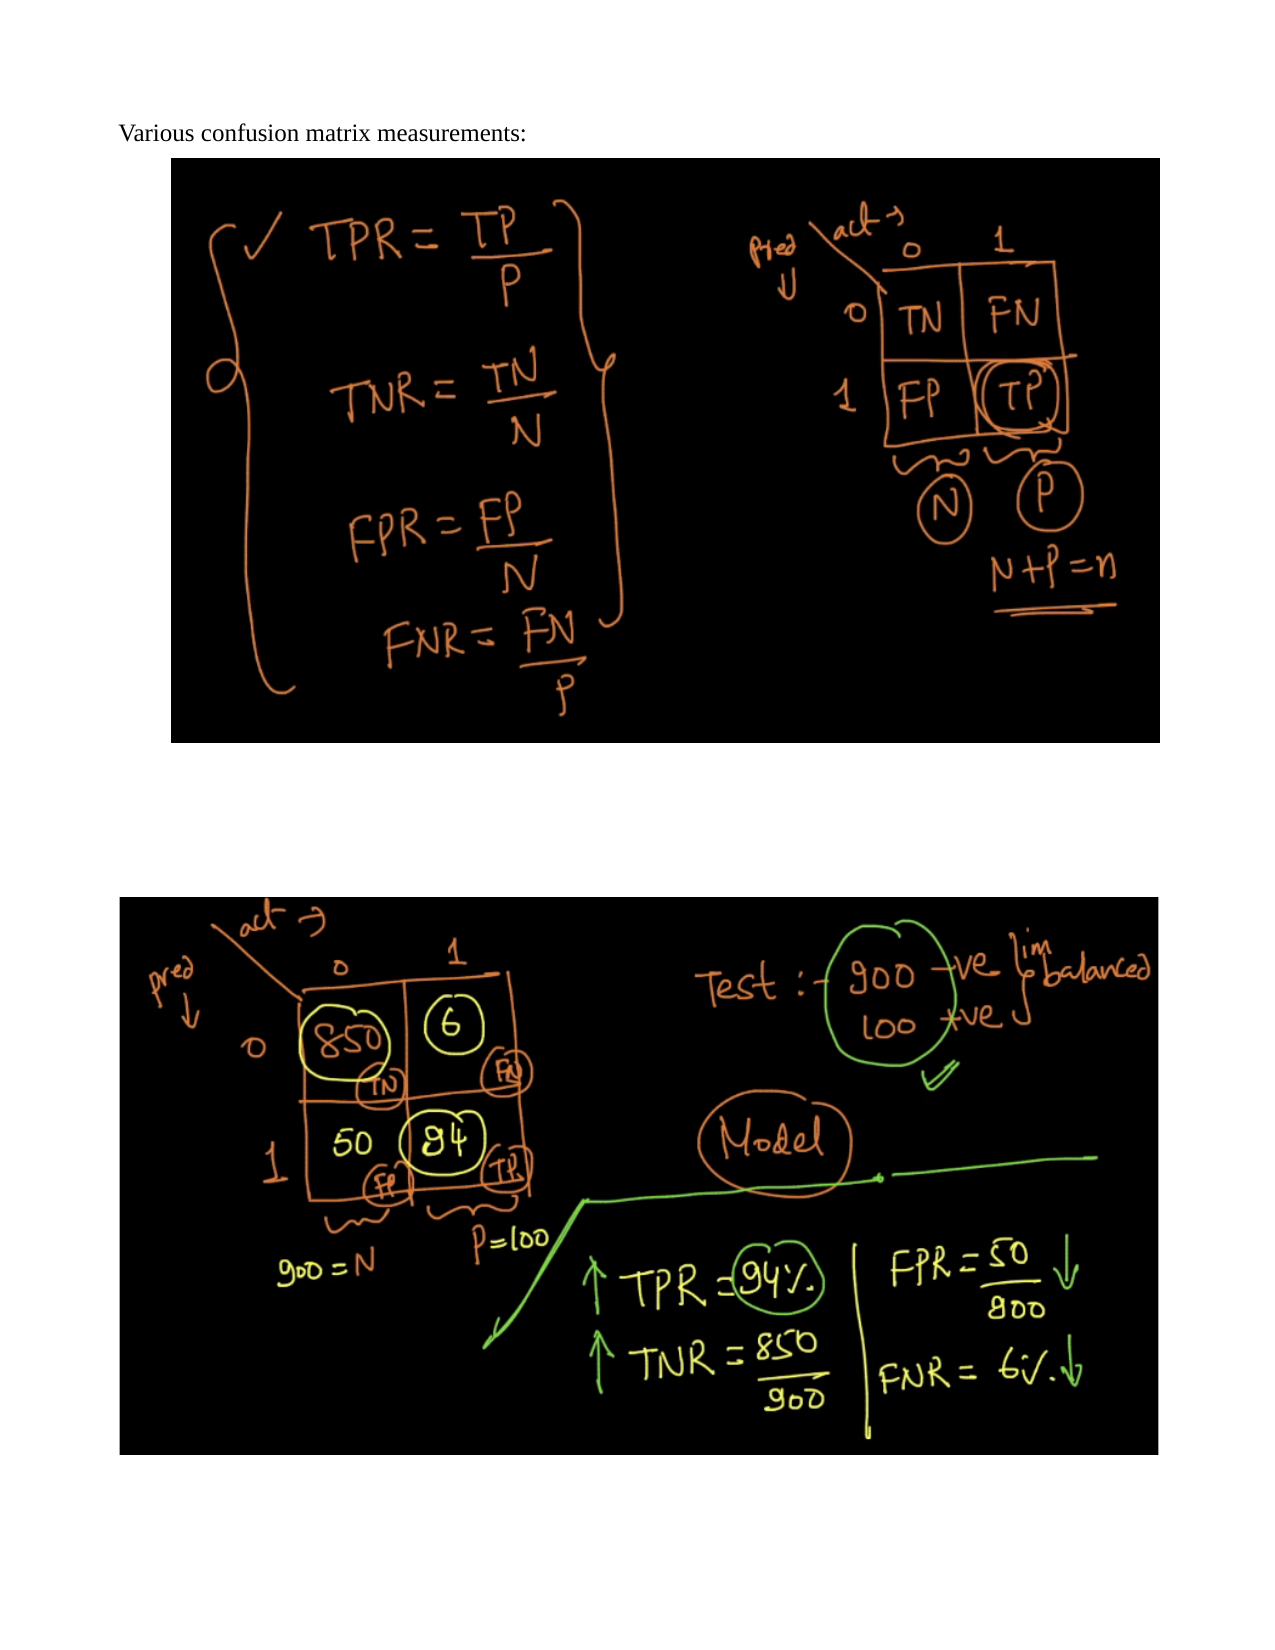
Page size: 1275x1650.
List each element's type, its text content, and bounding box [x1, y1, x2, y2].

picture [119, 897, 1159, 1455]
picture [171, 158, 1160, 743]
text Various confusion matrix measurements: [118, 118, 1157, 147]
